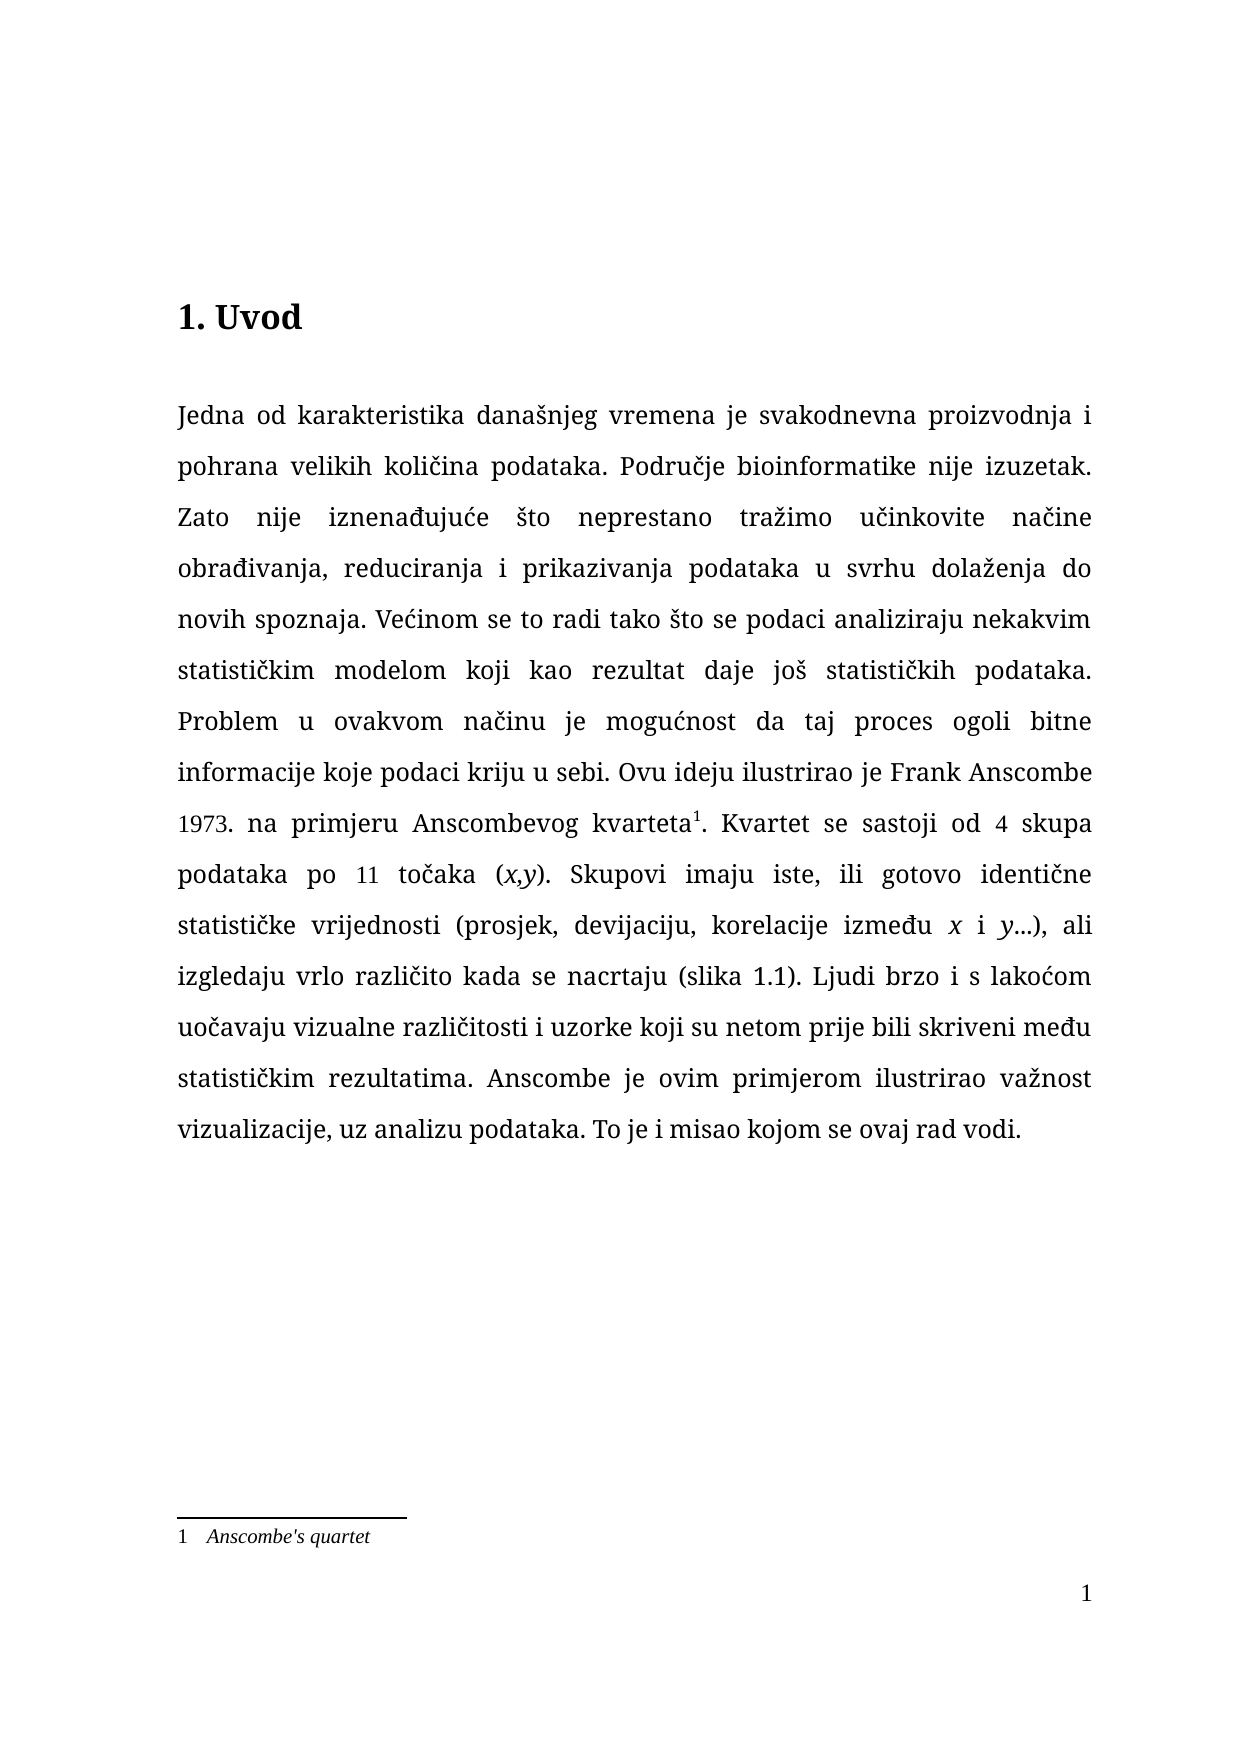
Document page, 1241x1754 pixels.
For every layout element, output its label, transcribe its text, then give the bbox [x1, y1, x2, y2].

subtitle 1. Uvod [177, 293, 1093, 339]
text Anscombe's quartet [177, 1524, 1093, 1548]
text Jedna od karakteristika današnjeg vremena je svakodnevna proizvodnja i pohrana velikih količina podataka. Područje bioinformatike nije izuzetak. Zato nije iznenađujuće što neprestano tražimo učinkovite načine obrađivanja, reduciranja i prikazivanja podataka u svrhu dolaženja do novih spoznaja. Većinom se to radi tako što se podaci analiziraju nekakvim statističkim modelom koji kao rezultat daje još statističkih podataka. Problem u ovakvom načinu je mogućnost da taj proces ogoli bitne informacije koje podaci kriju u sebi. Ovu ideju ilustrirao je Frank Anscombe 1973. na primjeru Anscombevog kvarteta. Kvartet se sastoji od 4 skupa podataka po 11 točaka (x,y). Skupovi imaju iste, ili gotovo identične statističke vrijednosti (prosjek, devijaciju, korelacije između x i y...), ali izgledaju vrlo različito kada se nacrtaju (slika 1.1). Ljudi brzo i s lakoćom uočavaju vizualne različitosti i uzorke koji su netom prije bili skriveni među statističkim rezultatima. Anscombe je ovim primjerom ilustrirao važnost vizualizacije, uz analizu podataka. To je i misao kojom se ovaj rad vodi. [177, 397, 1093, 1146]
